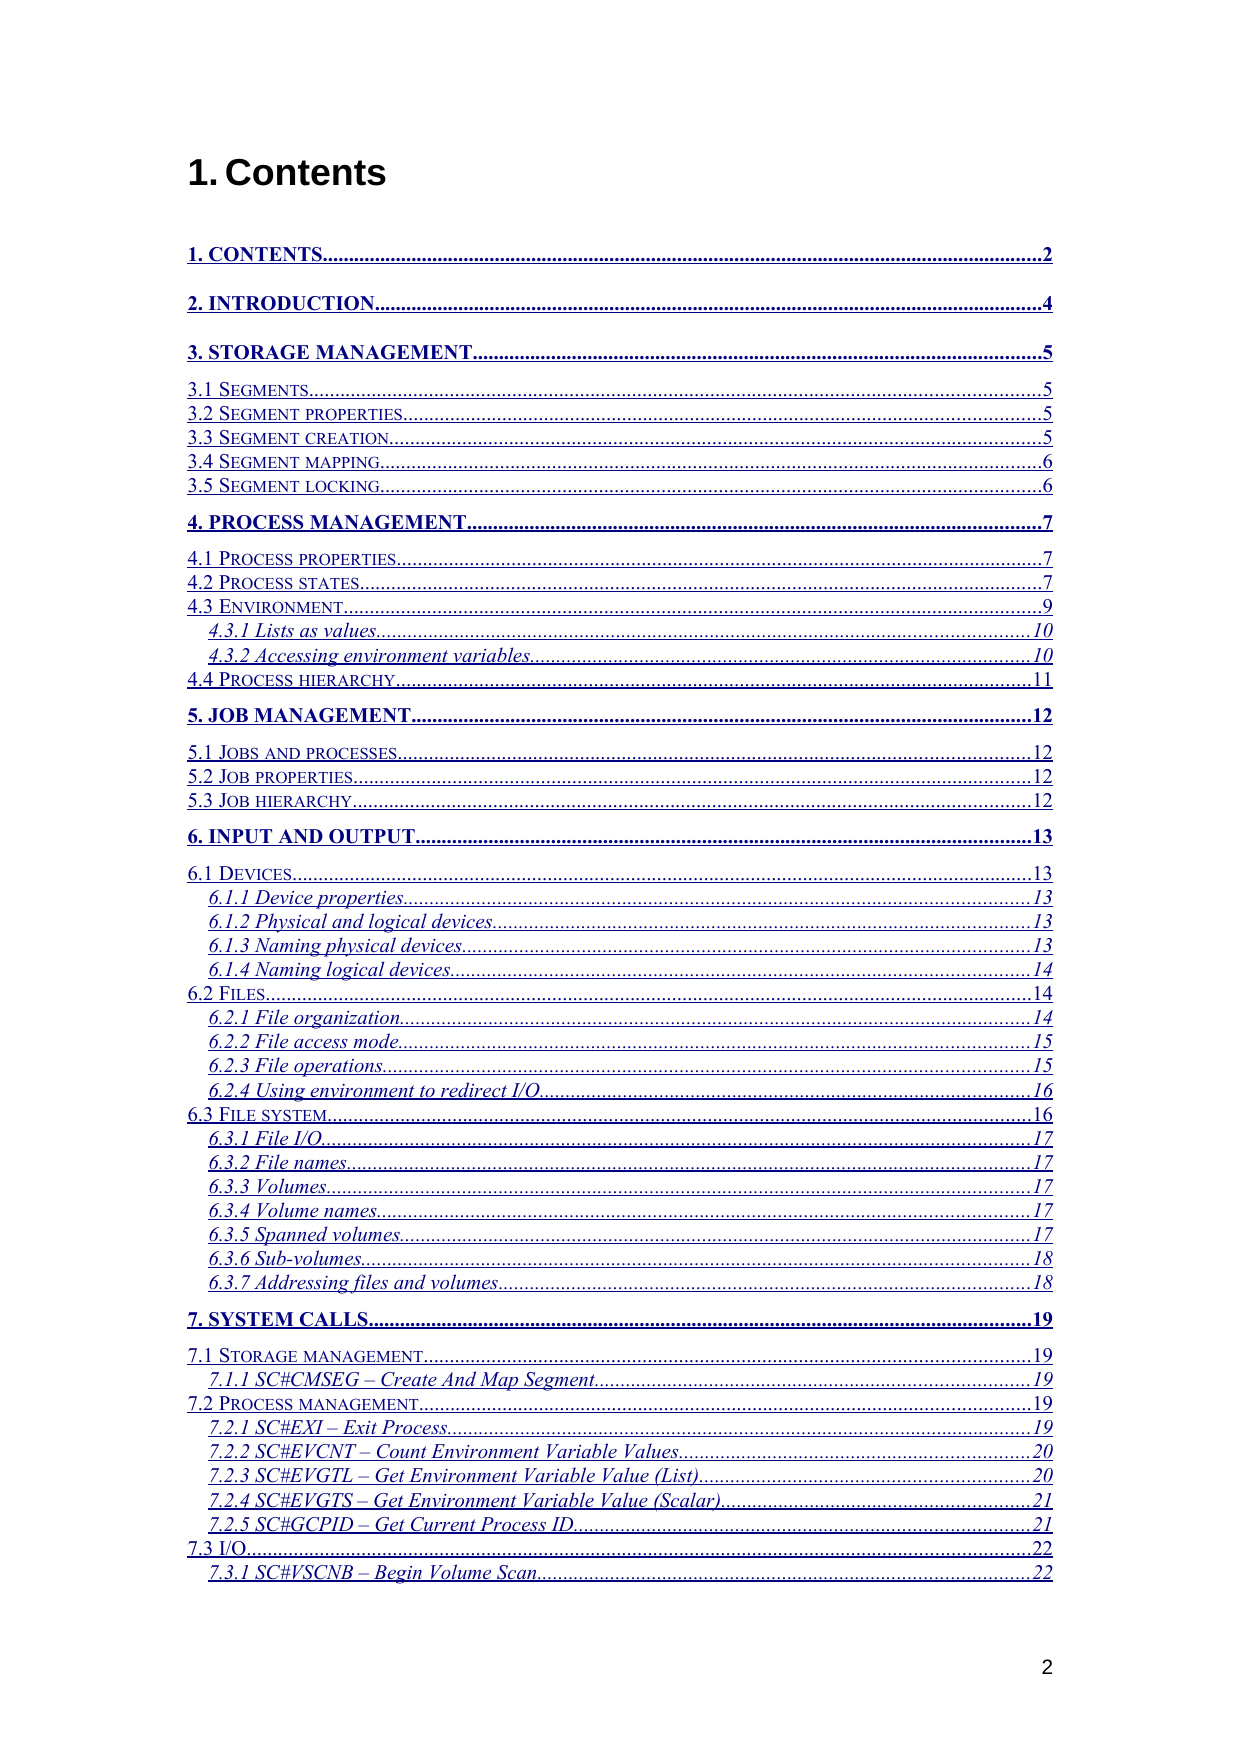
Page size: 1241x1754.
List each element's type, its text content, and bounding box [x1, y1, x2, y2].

text 7.2 Process management 19 [187, 1391, 1053, 1412]
text 6. Input and output 13 [187, 824, 1053, 845]
text 7.3.1 SC#VSCNB – Begin Volume Scan 22 [208, 1560, 1053, 1580]
text 3. Storage management 5 [187, 340, 1053, 361]
text 3.4 Segment mapping 6 [187, 449, 1053, 470]
text 7.2.1 SC#EXI – Exit Process 19 [208, 1415, 1053, 1436]
text 6.1.2 Physical and logical devices 13 [208, 909, 1053, 930]
text 5.1 Jobs and processes 12 [187, 740, 1053, 760]
text 6.1.4 Naming logical devices 14 [208, 957, 1053, 978]
text 4.3.1 Lists as values 10 [208, 618, 1053, 639]
text 6.3.3 Volumes 17 [208, 1174, 1053, 1195]
text 7.3 I/O 22 [187, 1536, 1053, 1556]
text 7.2.2 SC#EVCNT – Count Environment Variable Values 20 [208, 1439, 1053, 1460]
text 6.3.7 Addressing files and volumes 18 [208, 1270, 1053, 1291]
text 6.1.1 Device properties 13 [208, 885, 1053, 906]
text 4.4 Process hierarchy 11 [187, 667, 1053, 687]
text 7.2.5 SC#GCPID – Get Current Process ID 21 [208, 1512, 1053, 1532]
text 7.2.3 SC#EVGTL – Get Environment Variable Value (List) 20 [208, 1463, 1053, 1484]
text 6.2.3 File operations 15 [208, 1053, 1053, 1074]
text 4.3 Environment 9 [187, 594, 1053, 615]
text 1. Contents 2 [187, 242, 1053, 263]
text 7.1.1 SC#CMSEG – Create And Map Segment 19 [208, 1367, 1053, 1388]
text 6.1 Devices 13 [187, 861, 1053, 882]
text 4.1 Process properties 7 [187, 546, 1053, 567]
text 6.2.1 File organization 14 [208, 1005, 1053, 1026]
text 6.2.4 Using environment to redirect I/O 16 [208, 1077, 1053, 1098]
text 7.1 Storage management 19 [187, 1343, 1053, 1364]
text 6.1.3 Naming physical devices 13 [208, 933, 1053, 954]
text 2. Introduction 4 [187, 291, 1053, 312]
text 6.3.5 Spanned volumes 17 [208, 1222, 1053, 1243]
text 3.5 Segment locking 6 [187, 473, 1053, 494]
text 6.3.6 Sub-volumes 18 [208, 1246, 1053, 1267]
subtitle Contents [187, 150, 1053, 193]
text 3.1 Segments 5 [187, 377, 1053, 398]
text 6.2.2 File access mode 15 [208, 1029, 1053, 1050]
text 5.2 Job properties 12 [187, 764, 1053, 785]
text 6.3.2 File names 17 [208, 1150, 1053, 1170]
text 5.3 Job hierarchy 12 [187, 788, 1053, 809]
text 6.3.1 File I/O 17 [208, 1126, 1053, 1146]
text 6.3 File system 16 [187, 1102, 1053, 1122]
text 3.2 Segment properties 5 [187, 401, 1053, 422]
text 7.2.4 SC#EVGTS – Get Environment Variable Value (Scalar) 21 [208, 1487, 1053, 1508]
text 4. Process management 7 [187, 510, 1053, 530]
text 3.3 Segment creation 5 [187, 425, 1053, 446]
text 6.2 Files 14 [187, 981, 1053, 1002]
text 4.3.2 Accessing environment variables 10 [208, 642, 1053, 663]
text 4.2 Process states 7 [187, 570, 1053, 591]
text 7. System calls 19 [187, 1307, 1053, 1327]
text 5. Job management 12 [187, 703, 1053, 724]
text 6.3.4 Volume names 17 [208, 1198, 1053, 1219]
